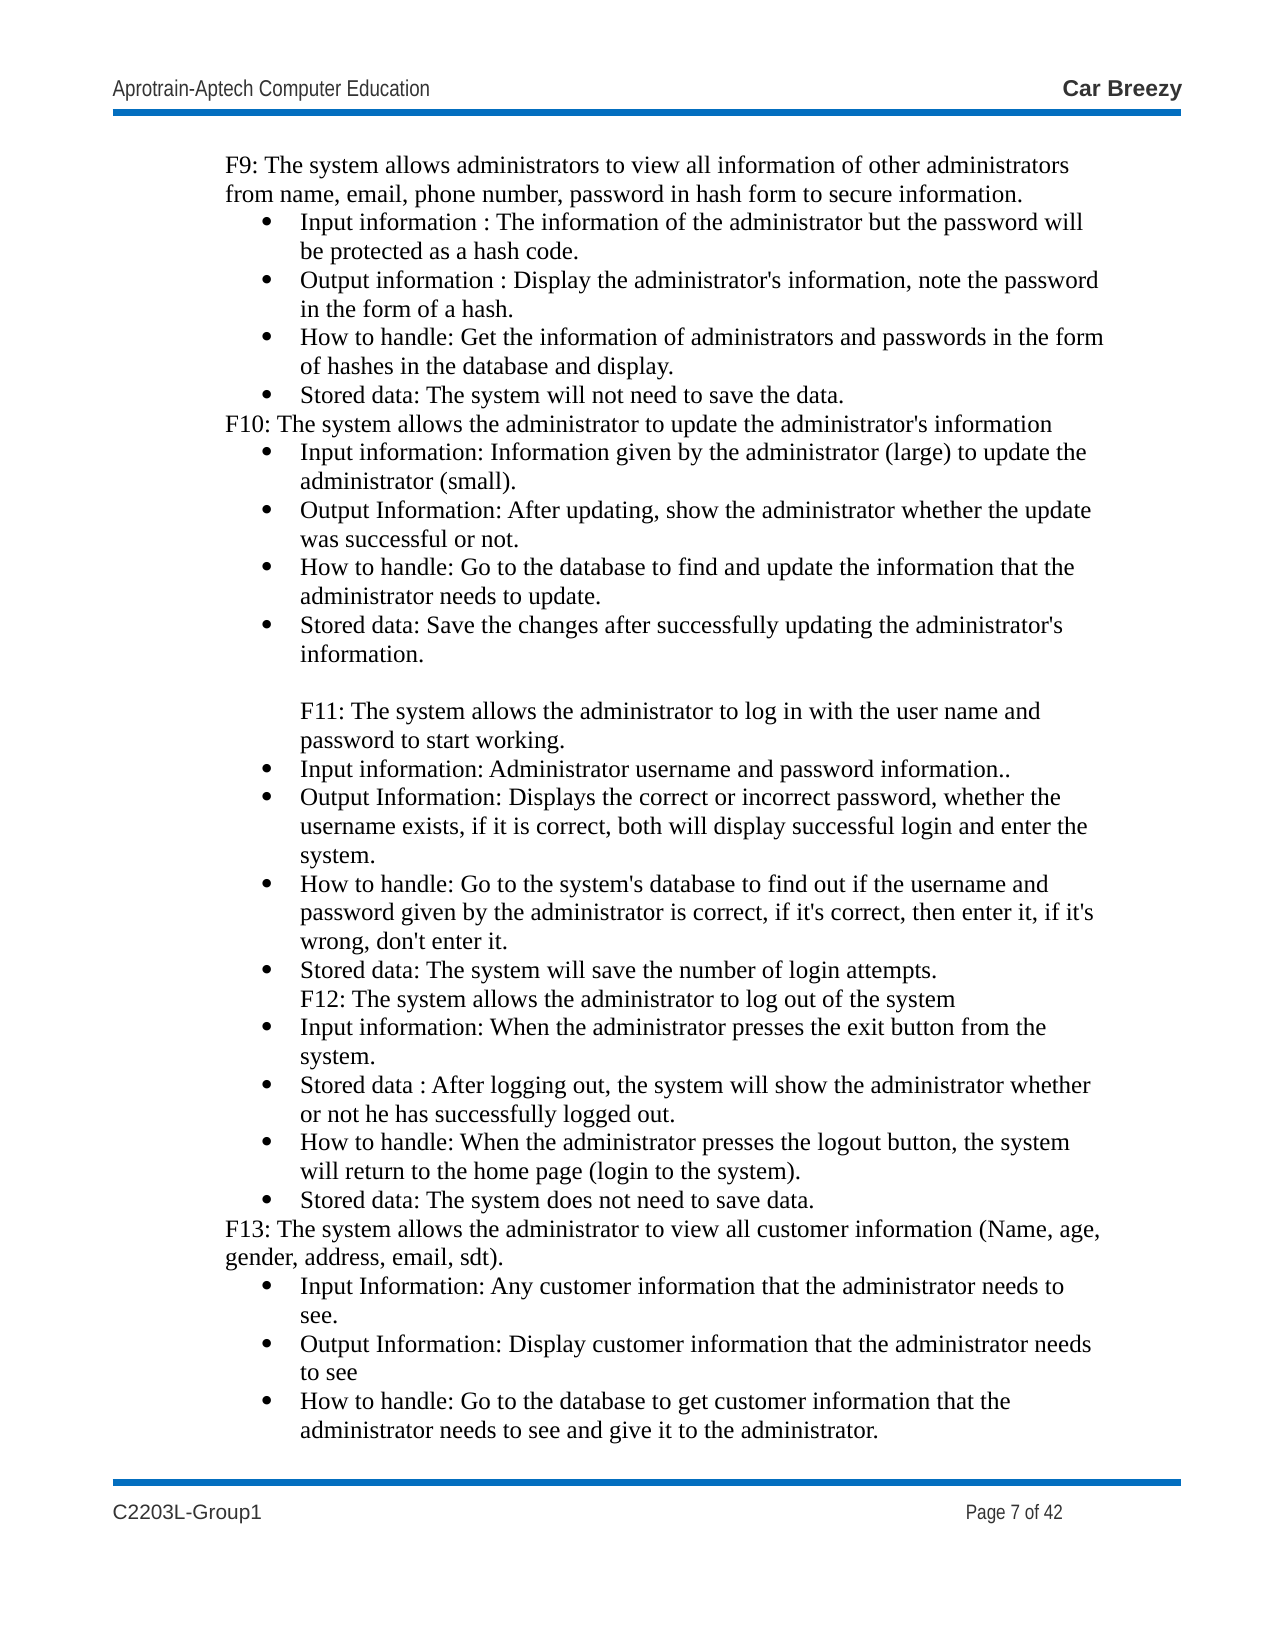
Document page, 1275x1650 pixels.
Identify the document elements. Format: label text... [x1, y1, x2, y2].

list How to handle: Go to the database to find and update the information that the administrator needs to update. [262, 552, 1106, 610]
list Output Information: Displays the correct or incorrect password, whether the username exists, if it is correct, both will display successful login and enter the system. [262, 782, 1106, 869]
text F11: The system allows the administrator to log in with the user name and password to start working. [300, 696, 1106, 754]
list Input information: Administrator username and password information.. [262, 754, 1106, 782]
list How to handle: When the administrator presses the logout button, the system will return to the home page (login to the system). [262, 1127, 1106, 1185]
list Stored data: The system will not need to save the data. [262, 380, 1106, 409]
list How to handle: Go to the database to get customer information that the administrator needs to see and give it to the administrator. [262, 1386, 1106, 1444]
text F10: The system allows the administrator to update the administrator's information [225, 409, 1106, 437]
list Output Information: After updating, show the administrator whether the update was successful or not. [262, 495, 1106, 552]
list How to handle: Get the information of administrators and passwords in the form of hashes in the database and display. [262, 322, 1106, 380]
list Stored data: The system will save the number of login attempts. [262, 955, 1106, 984]
list Stored data: Save the changes after successfully updating the administrator's information. [262, 610, 1106, 667]
text F12: The system allows the administrator to log out of the system [300, 984, 1106, 1012]
list Output information : Display the administrator's information, note the password in the form of a hash. [262, 265, 1106, 322]
list How to handle: Go to the system's database to find out if the username and password given by the administrator is correct, if it's correct, then enter it, if it's wrong, don't enter it. [262, 869, 1106, 955]
text F13: The system allows the administrator to view all customer information (Name, age, gender, address, email, sdt). [225, 1214, 1106, 1271]
list Stored data : After logging out, the system will show the administrator whether or not he has successfully logged out. [262, 1070, 1106, 1127]
list Input Information: Any customer information that the administrator needs to see. [262, 1271, 1106, 1329]
list Input information: When the administrator presses the exit button from the system. [262, 1012, 1106, 1070]
list Output Information: Display customer information that the administrator needs to see [262, 1329, 1106, 1386]
list Stored data: The system does not need to save data. [262, 1185, 1106, 1214]
list Input information : The information of the administrator but the password will be protected as a hash code. [262, 207, 1106, 265]
text F9: The system allows administrators to view all information of other administrators from name, email, phone number, password in hash form to secure information. [225, 150, 1106, 207]
list Input information: Information given by the administrator (large) to update the administrator (small). [262, 437, 1106, 495]
